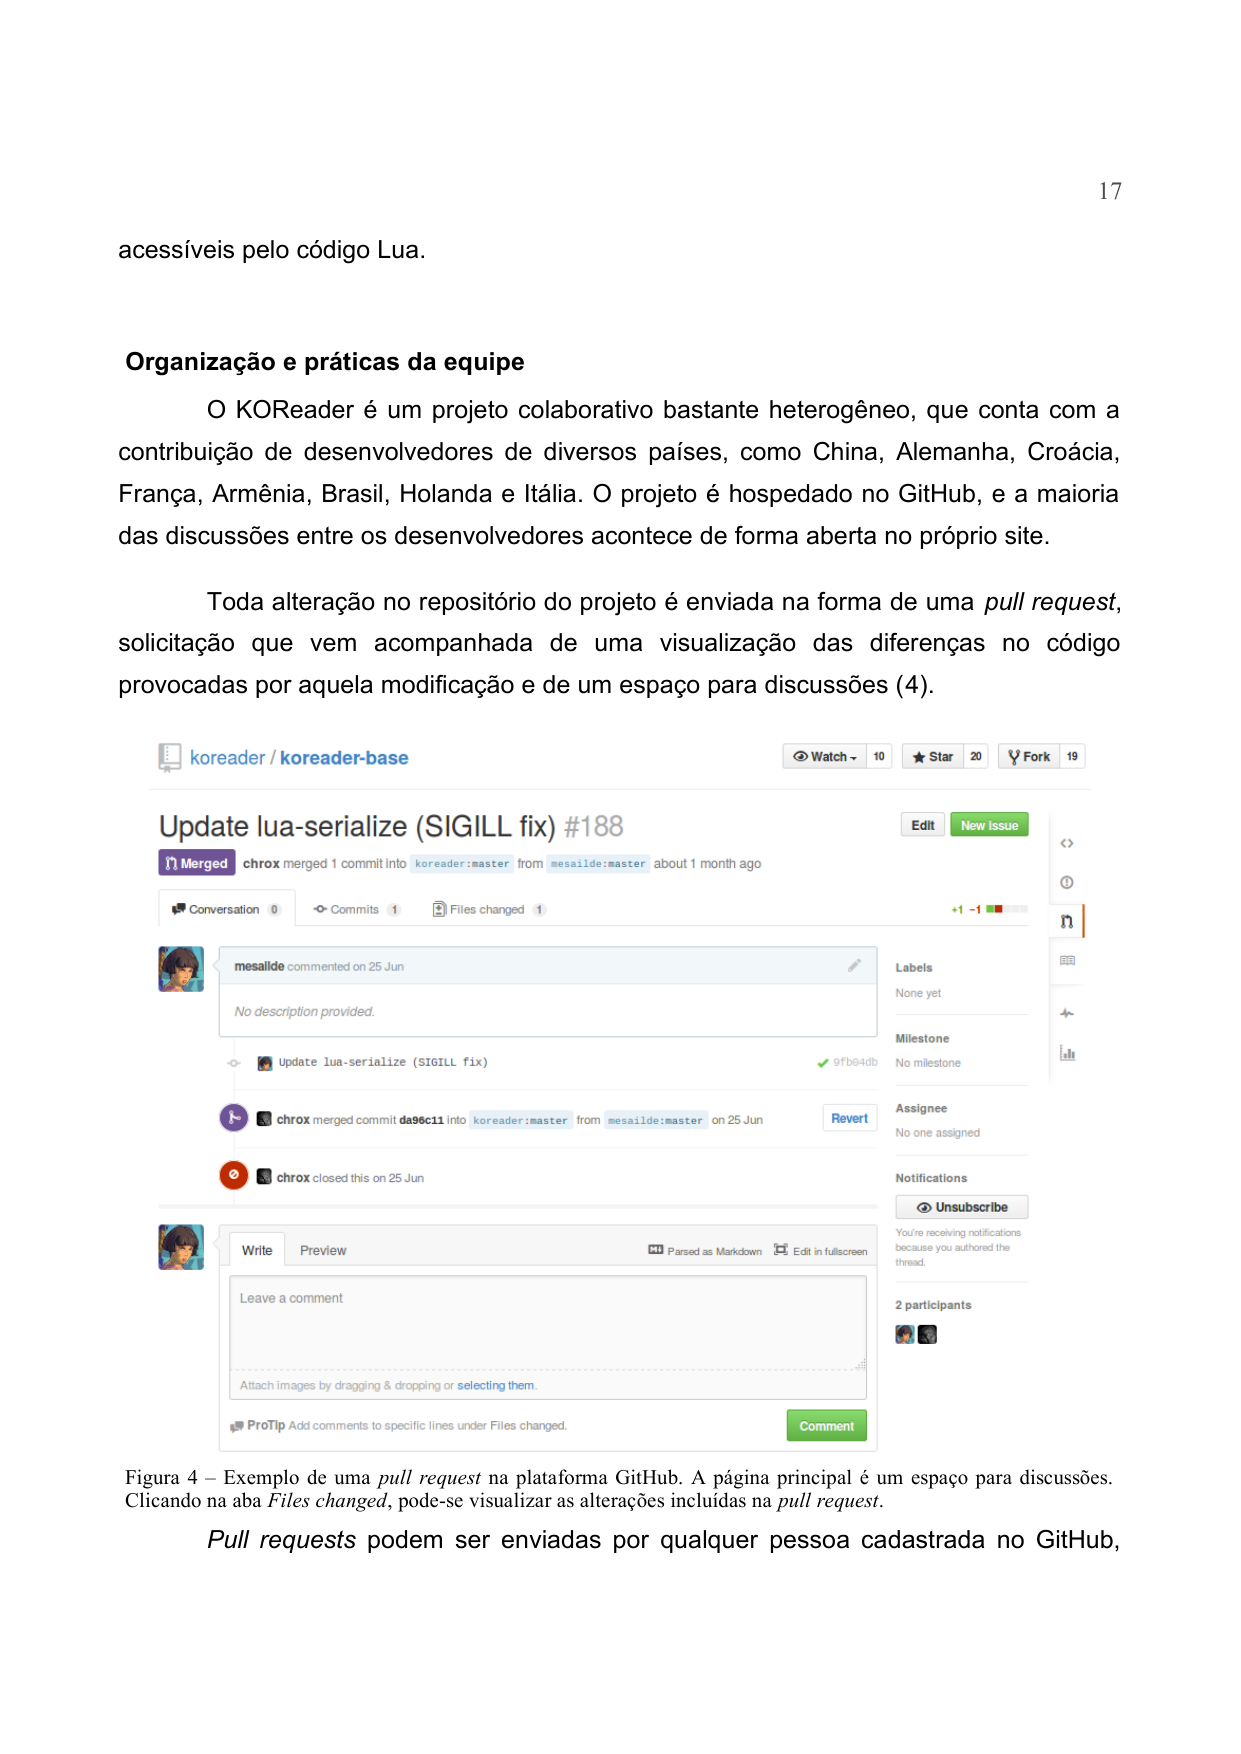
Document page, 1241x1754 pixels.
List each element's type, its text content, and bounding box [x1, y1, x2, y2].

text O KOReader é um projeto colaborativo bastante heterogêneo, que conta com a contribuição de desenvolvedores de diversos países, como China, Alemanha, Croácia, França, Armênia, Brasil, Holanda e Itália. O projeto é hospedado no GitHub, e a maioria das discussões entre os desenvolvedores acontece de forma aberta no próprio site. [118, 396, 1122, 550]
text Pull requests podem ser enviadas por qualquer pessoa cadastrada no GitHub, [118, 737, 1122, 1554]
text Toda alteração no repositório do projeto é enviada na forma de uma pull request, solicitação que vem acompanhada de uma visualização das diferenças no código provocadas por aquela modificação e de um espaço para discussões (Figura 4). [118, 587, 1122, 699]
text Grande parte do LuaJIT é escrito manualmente em linguagem montadora, limitando sua portabilidade com relação à implementação de referência. Ainda assim, o compilador está disponível para várias arquiteturas de processadores: ARM, MIPS, PowerPC e x86 (tanto 32-bits quanto 64-bits). Na arquitetura ARM, o LuaJIT pode ser até 65 vezes mais rápido que a implementação de referência, dependendo do algoritmo executado (Figura 3). Mesmo com esse ganho de desempenho, o executável do LuaJIT é pequeno e consome pouca memória. Outra vantagem do LuaJIT é seu inteligente mecanismo de FFI (Foreign Function Interface), que possibilita uma integração ainda mais fácil com a linguagem C – tipos de dados e protótipos de funções podem ser declarados diretamente em um subconjunto de C, tornando-se automaticamente acessíveis pelo código Lua. [118, 236, 1122, 264]
text Figura 4 – Exemplo de uma pull request na plataforma GitHub. A página principal é um espaço para discussões. Clicando na aba Files changed, pode-se visualizar as alterações incluídas na pull request. [125, 750, 1115, 1512]
subtitle Organização e práticas da equipe [118, 348, 1122, 376]
picture [149, 737, 1092, 1455]
